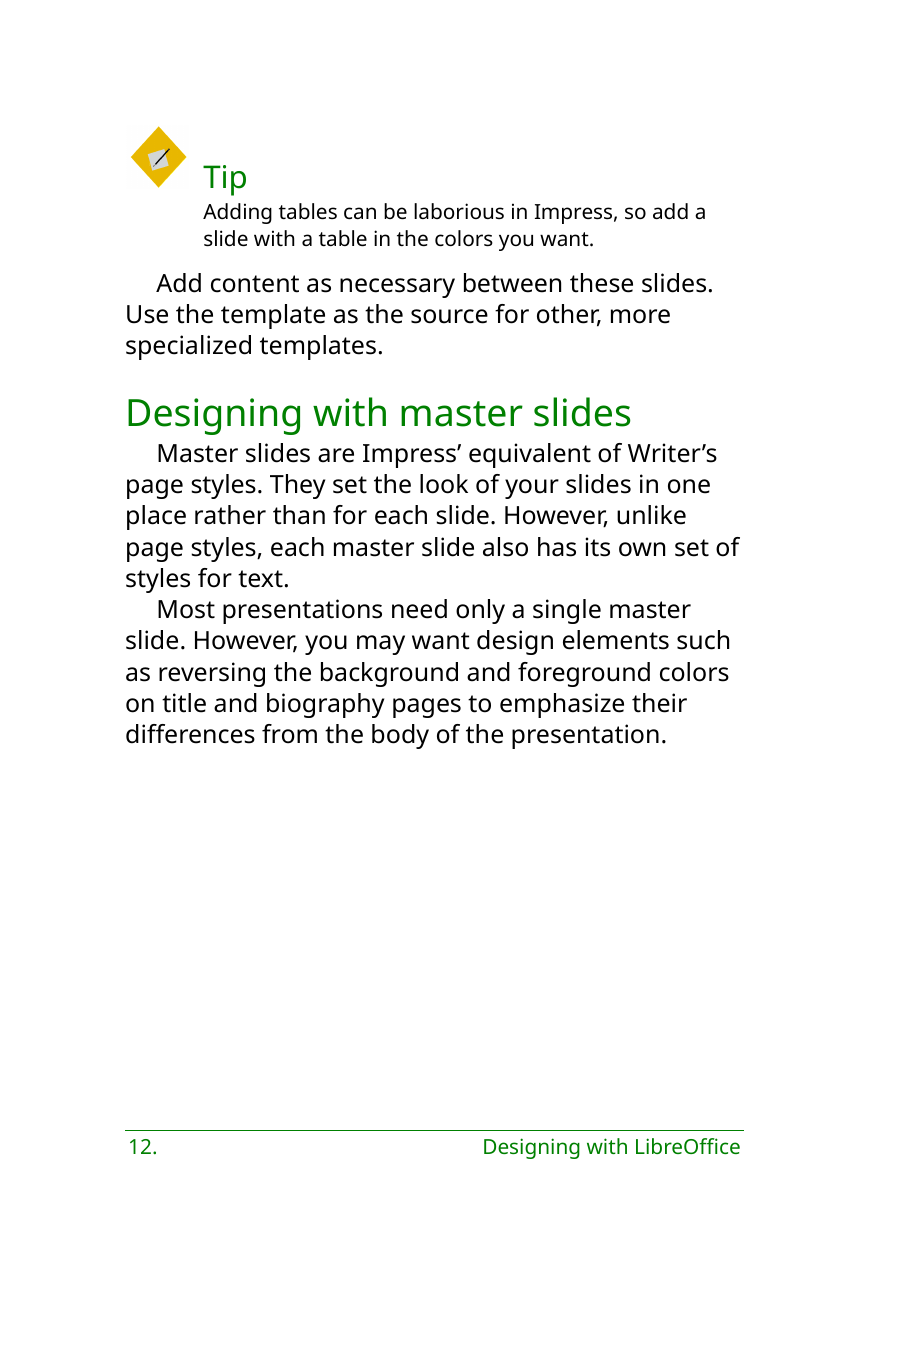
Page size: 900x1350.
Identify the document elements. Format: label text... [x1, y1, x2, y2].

text Master slides are Impress’ equivalent of Writer’s page styles. They set the look of your slides in one place rather than for each slide. However, unlike page styles, each master slide also has its own set of styles for text. [125, 437, 744, 593]
subtitle Designing with master slides [125, 386, 744, 437]
picture [126, 125, 189, 189]
text Adding tables can be laborious in Impress, so add a slide with a table in the colors you want. [203, 198, 744, 252]
text Most presentations need only a single master slide. However, you may want design elements such as reversing the background and foreground colors on title and biography pages to emphasize their differences from the body of the presentation. [125, 593, 744, 750]
text Add content as necessary between these slides. Use the template as the source for other, more specialized templates. [125, 267, 744, 361]
list Tip [125, 125, 744, 198]
